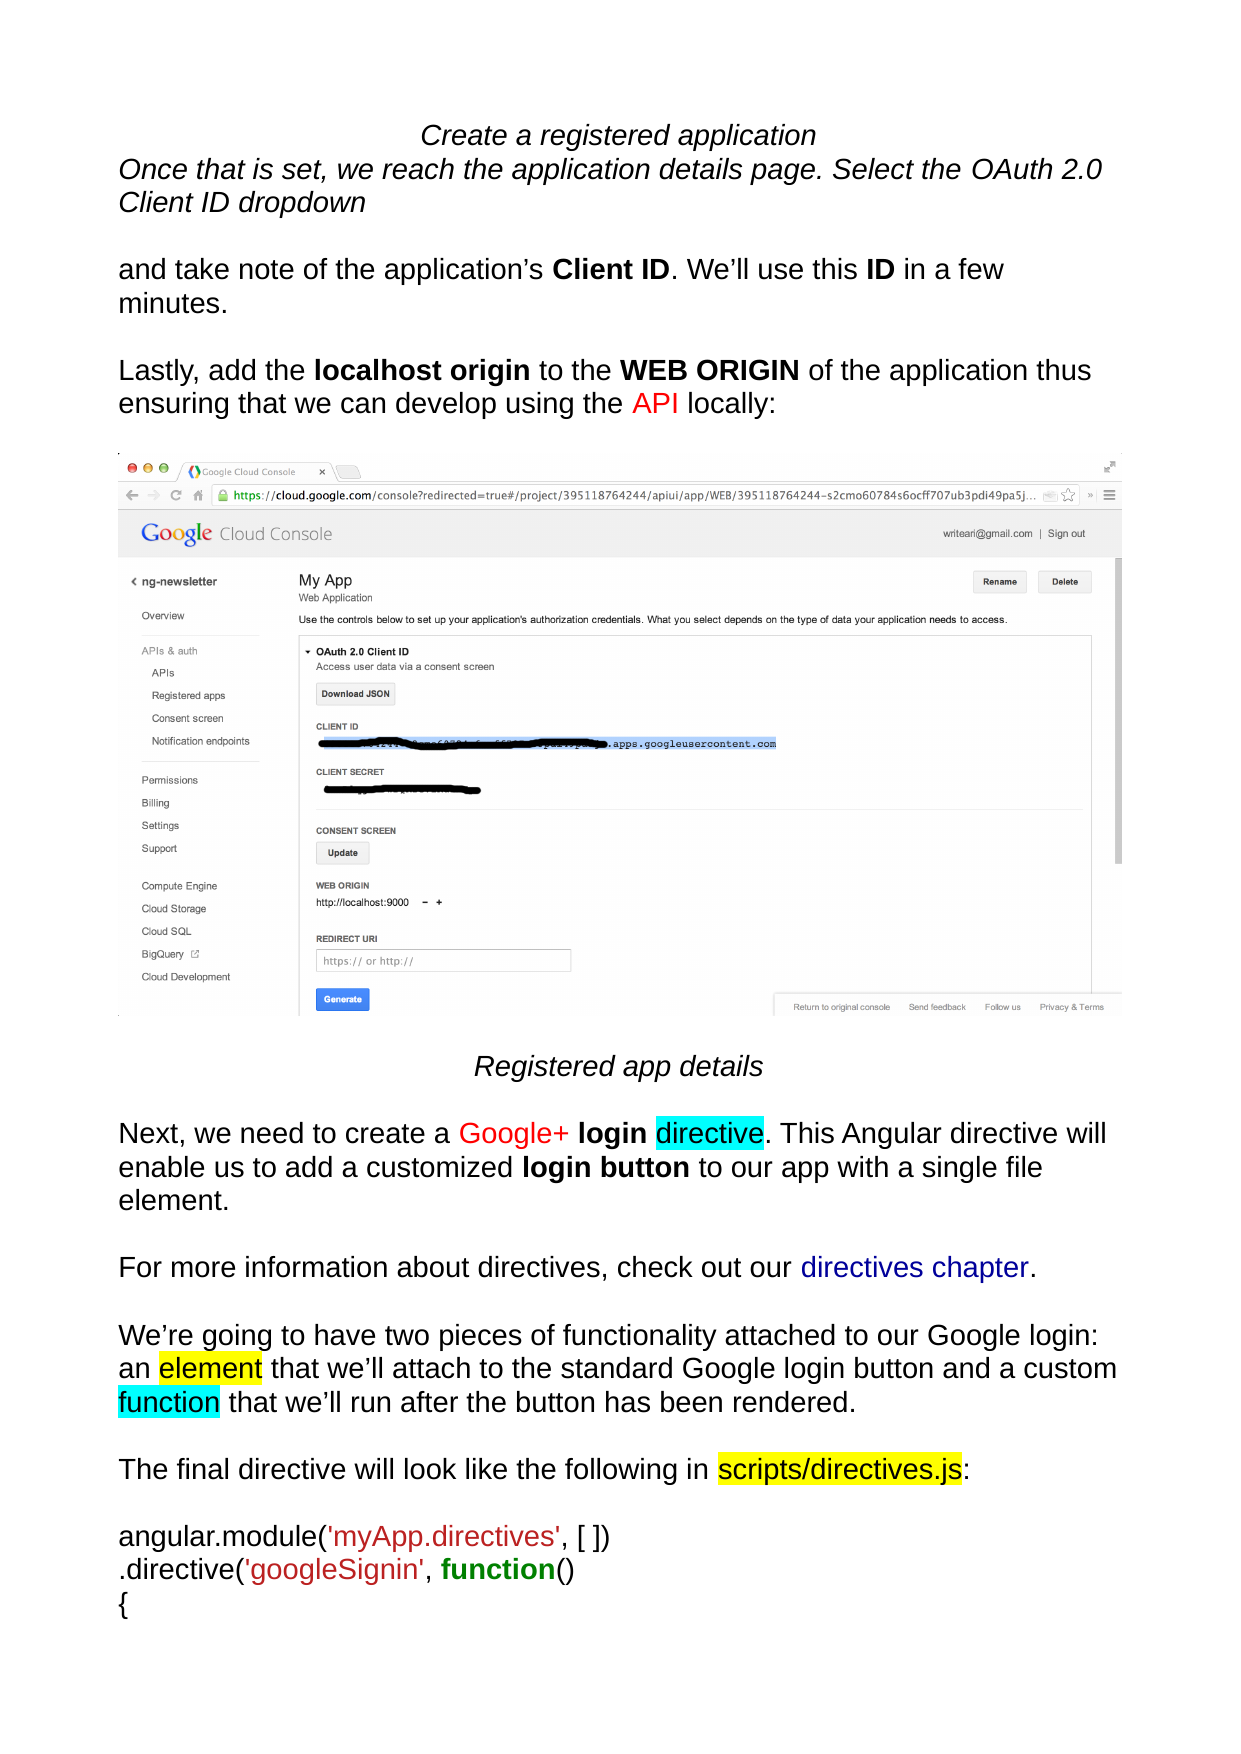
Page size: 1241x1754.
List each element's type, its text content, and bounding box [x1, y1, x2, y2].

text Lastly, add the localhost origin to the WEB ORIGIN of the application thus ensuring that we can develop using the API locally: [118, 353, 1122, 420]
text Registered app details [118, 1049, 1122, 1083]
text The final directive will look like the following in scripts/directives.js: [118, 1452, 1122, 1485]
text We’re going to have two pieces of functionality attached to our Google login: an element that we’ll attach to the standard Google login button and a custom function that we’ll run after the button has been rendered. [118, 1318, 1122, 1418]
text and take note of the application’s Client ID. We’ll use this ID in a few minutes. [118, 252, 1122, 319]
text { [118, 1586, 1122, 1619]
text Next, we need to create a Google+ login directive. This Angular directive will enable us to add a customized login button to our app with a single file element. [118, 1116, 1122, 1217]
text Once that is set, we reach the application details page. Select the OAuth 2.0 Client ID dropdown [118, 152, 1122, 219]
text Create a registered application [118, 118, 1122, 152]
text .directive('googleSignin', function() [118, 1552, 1122, 1586]
text For more information about directives, check out our directives chapter. [118, 1251, 1122, 1284]
text angular.module('myApp.directives', [ ]) [118, 1519, 1122, 1552]
